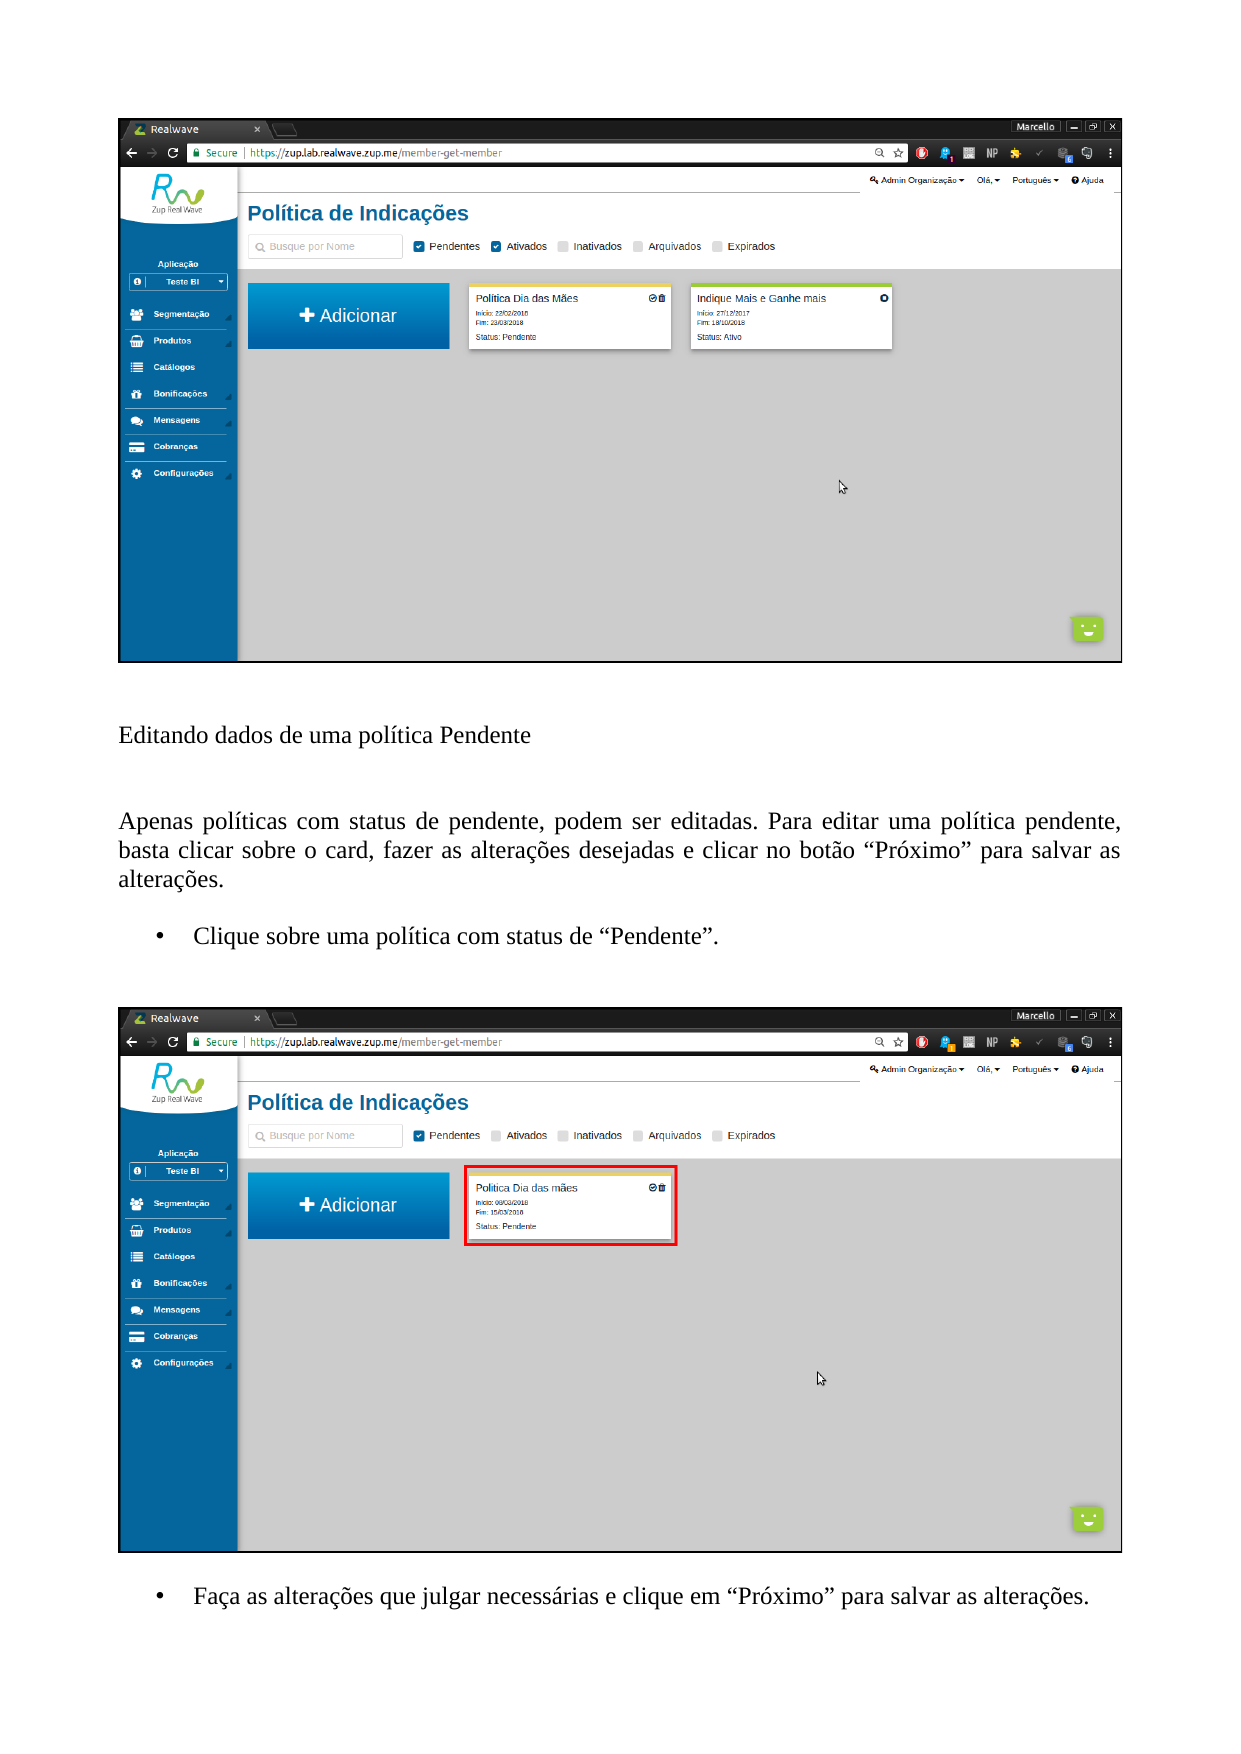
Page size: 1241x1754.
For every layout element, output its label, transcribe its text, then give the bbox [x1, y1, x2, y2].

text Apenas políticas com status de pendente, podem ser editadas. Para editar uma política pendente, basta clicar sobre o card, fazer as alterações desejadas e clicar no botão “Próximo” para salvar as alterações. [118, 806, 1122, 893]
text Editando dados de uma política Pendente [118, 720, 1122, 749]
picture [118, 118, 1123, 663]
list Faça as alterações que julgar necessárias e clique em “Próximo” para salvar as alterações. [156, 1581, 1122, 1610]
list Clique sobre uma política com status de “Pendente”. [156, 921, 1122, 950]
picture [118, 1007, 1123, 1553]
